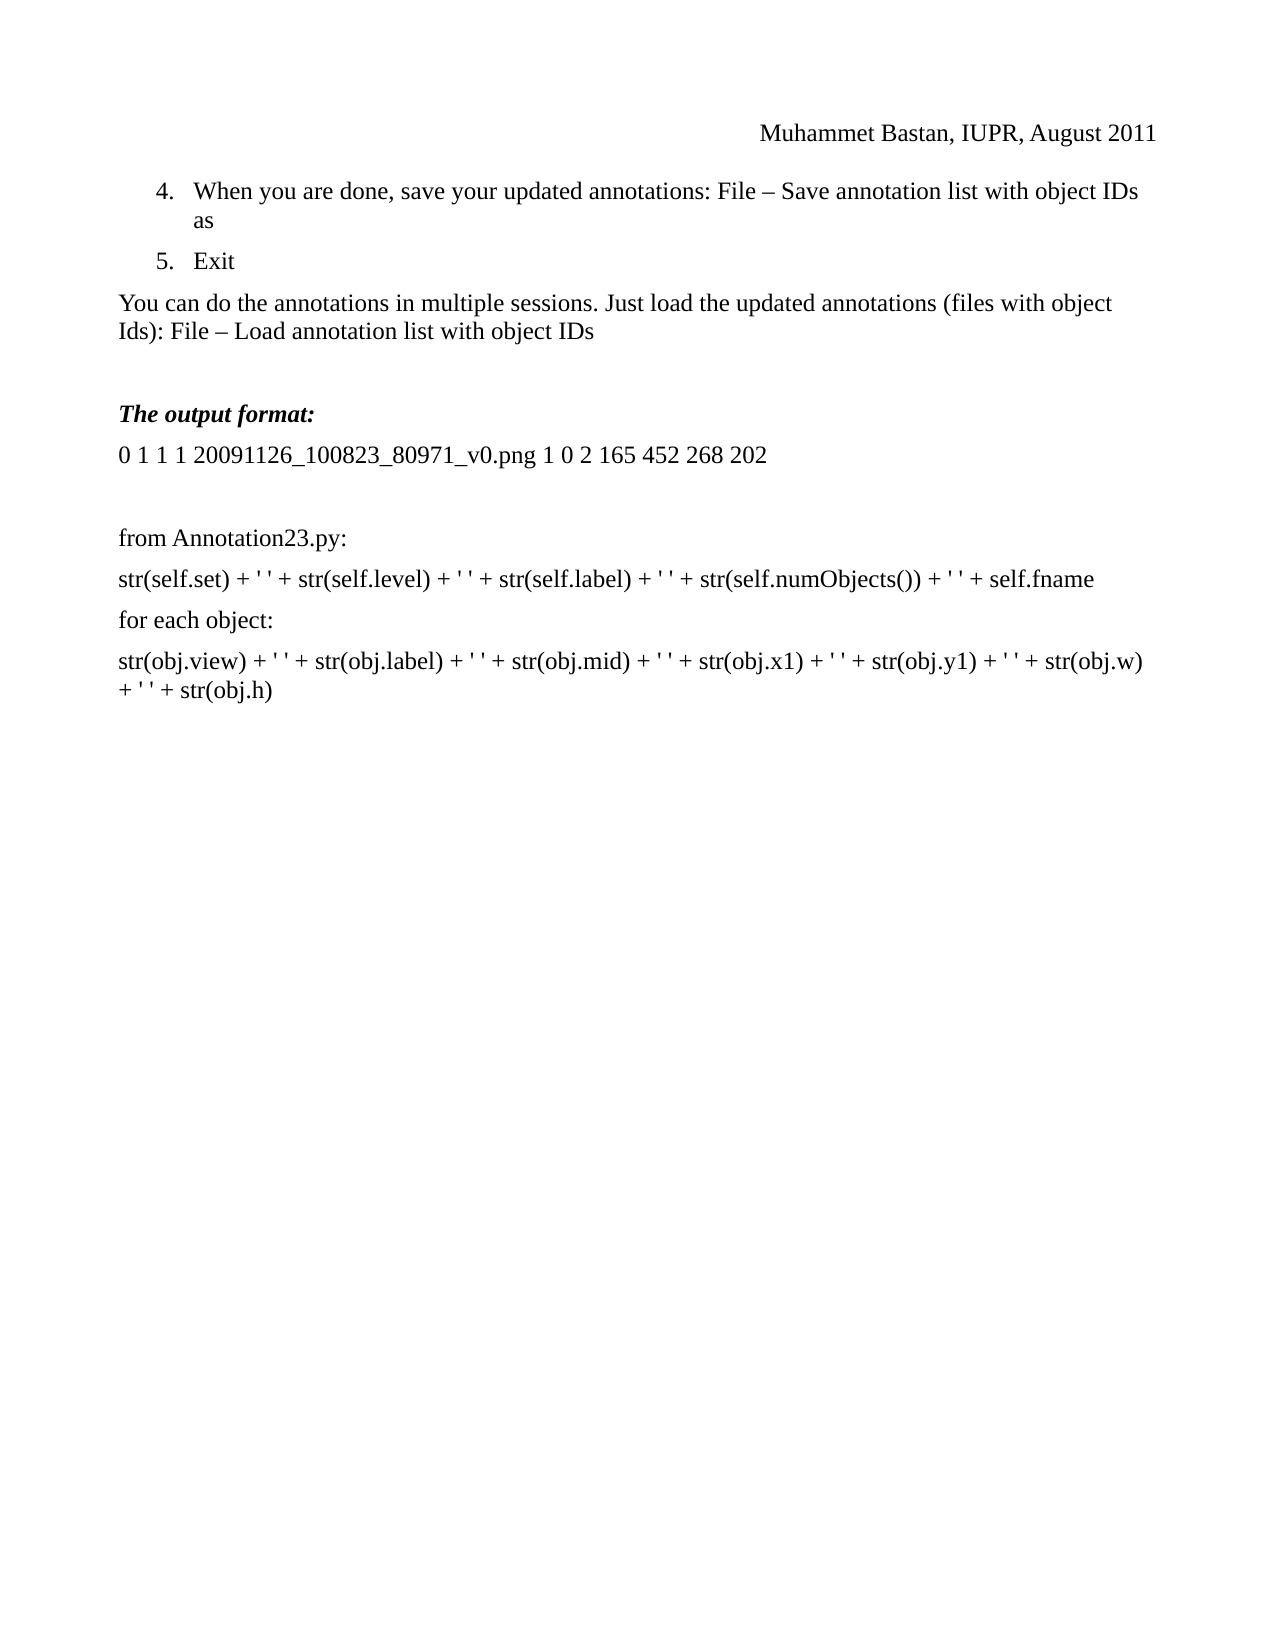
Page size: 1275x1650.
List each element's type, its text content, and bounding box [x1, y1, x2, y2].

text from Annotation23.py: [118, 523, 1157, 551]
text 0 1 1 1 20091126_100823_80971_v0.png 1 0 2 165 452 268 202 [118, 440, 1157, 469]
list Exit [156, 246, 1157, 275]
list When you are done, save your updated annotations: File – Save annotation list with object IDs as [156, 176, 1157, 234]
text The output format: [118, 399, 1157, 428]
text You can do the annotations in multiple sessions. Just load the updated annotations (files with object Ids): File – Load annotation list with object IDs [118, 288, 1157, 345]
text for each object: [118, 605, 1157, 634]
text str(obj.view) + ' ' + str(obj.label) + ' ' + str(obj.mid) + ' ' + str(obj.x1) + ' ' + str(obj.y1) + ' ' + str(obj.w) + ' ' + str(obj.h) [118, 646, 1157, 704]
text str(self.set) + ' ' + str(self.level) + ' ' + str(self.label) + ' ' + str(self.numObjects()) + ' ' + self.fname [118, 564, 1157, 593]
